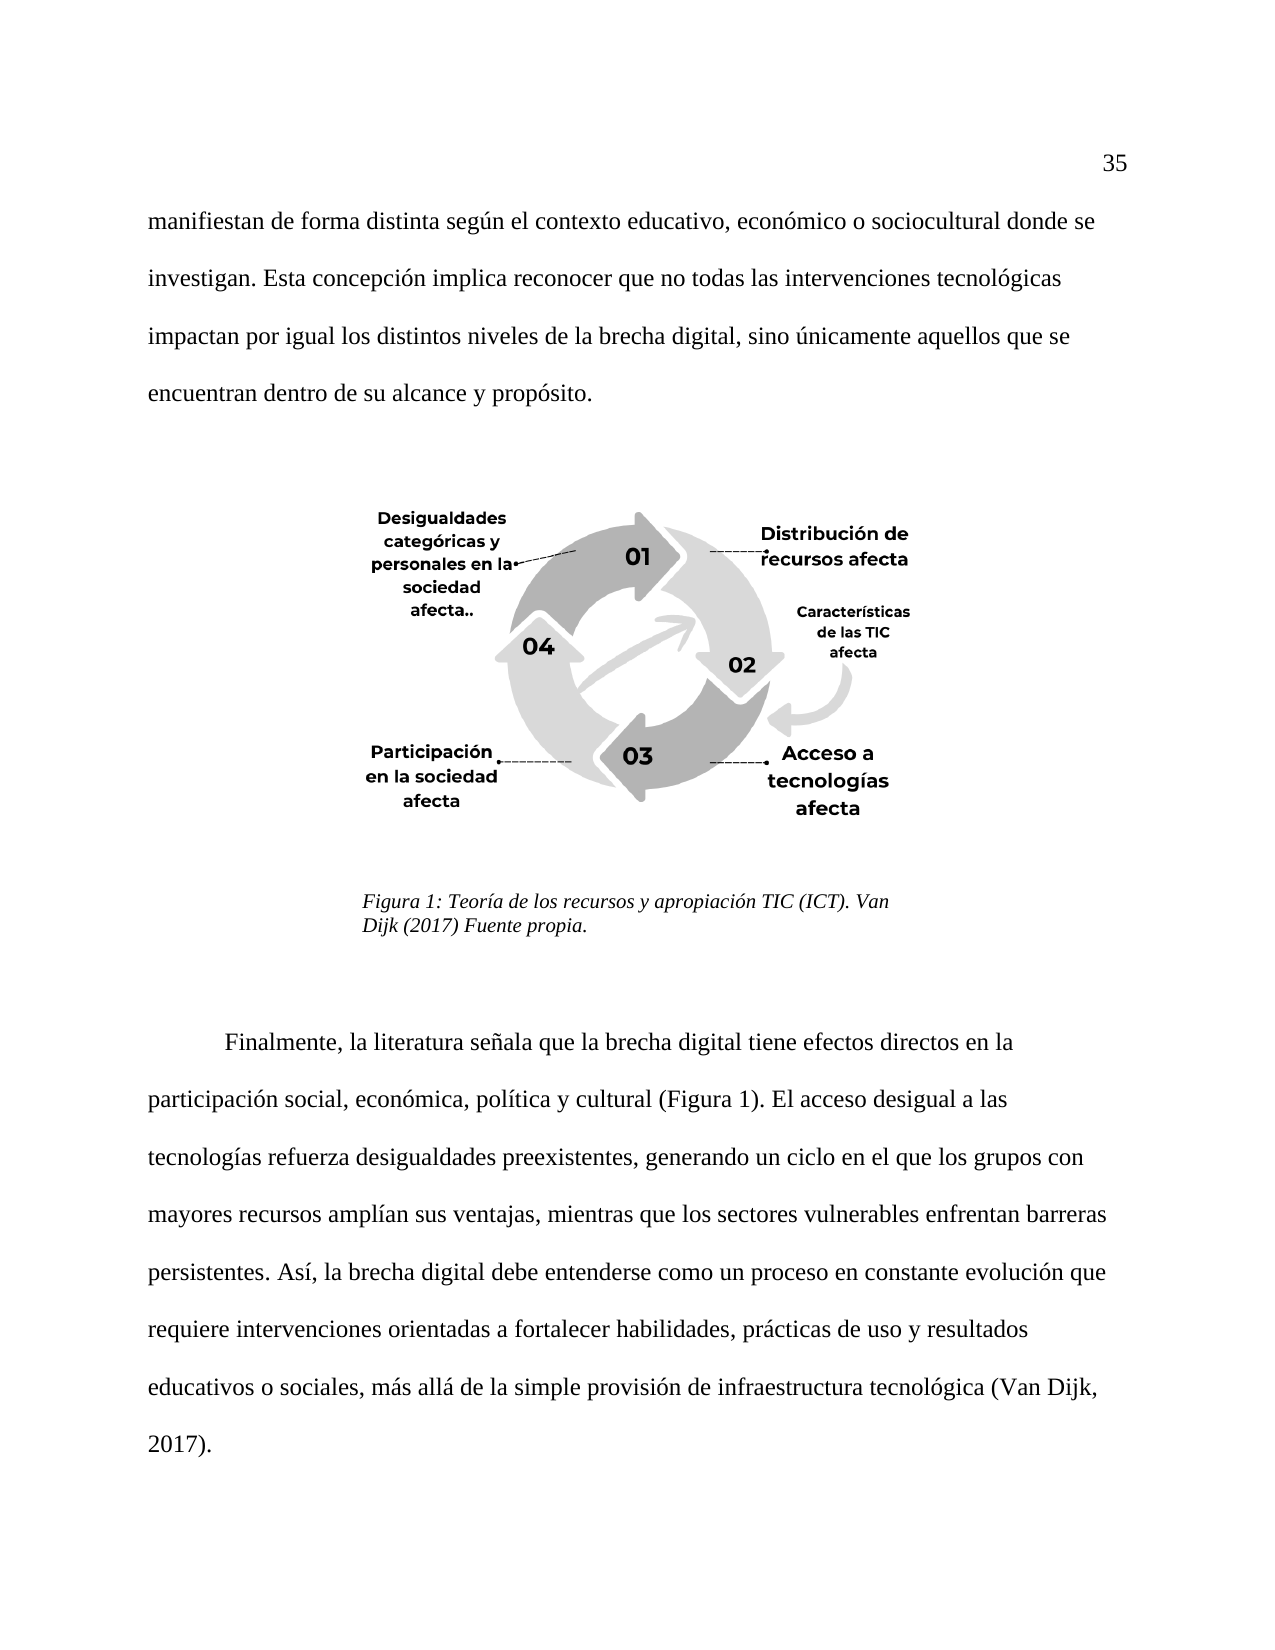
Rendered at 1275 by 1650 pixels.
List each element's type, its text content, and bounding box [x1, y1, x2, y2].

text Figura 1: Teoría de los recursos y apropiación TIC (ICT). Van Dijk (2017) Fuente propia. [362, 877, 913, 937]
text Finalmente, la literatura señala que la brecha digital tiene efectos directos en la participación social, económica, política y cultural (Figura 1). El acceso desigual a las tecnologías refuerza desigualdades preexistentes, generando un ciclo en el que los grupos con mayores recursos amplían sus ventajas, mientras que los sectores vulnerables enfrentan barreras persistentes. Así, la brecha digital debe entenderse como un proceso en constante evolución que requiere intervenciones orientadas a fortalecer habilidades, prácticas de uso y resultados educativos o sociales, más allá de la simple provisión de infraestructura tecnológica (Van Dijk, 2017). [148, 1027, 1127, 1458]
picture [362, 462, 913, 877]
text manifiestan de forma distinta según el contexto educativo, económico o sociocultural donde se investigan. Esta concepción implica reconocer que no todas las intervenciones tecnológicas impactan por igual los distintos niveles de la brecha digital, sino únicamente aquellos que se encuentran dentro de su alcance y propósito. [148, 206, 1127, 407]
